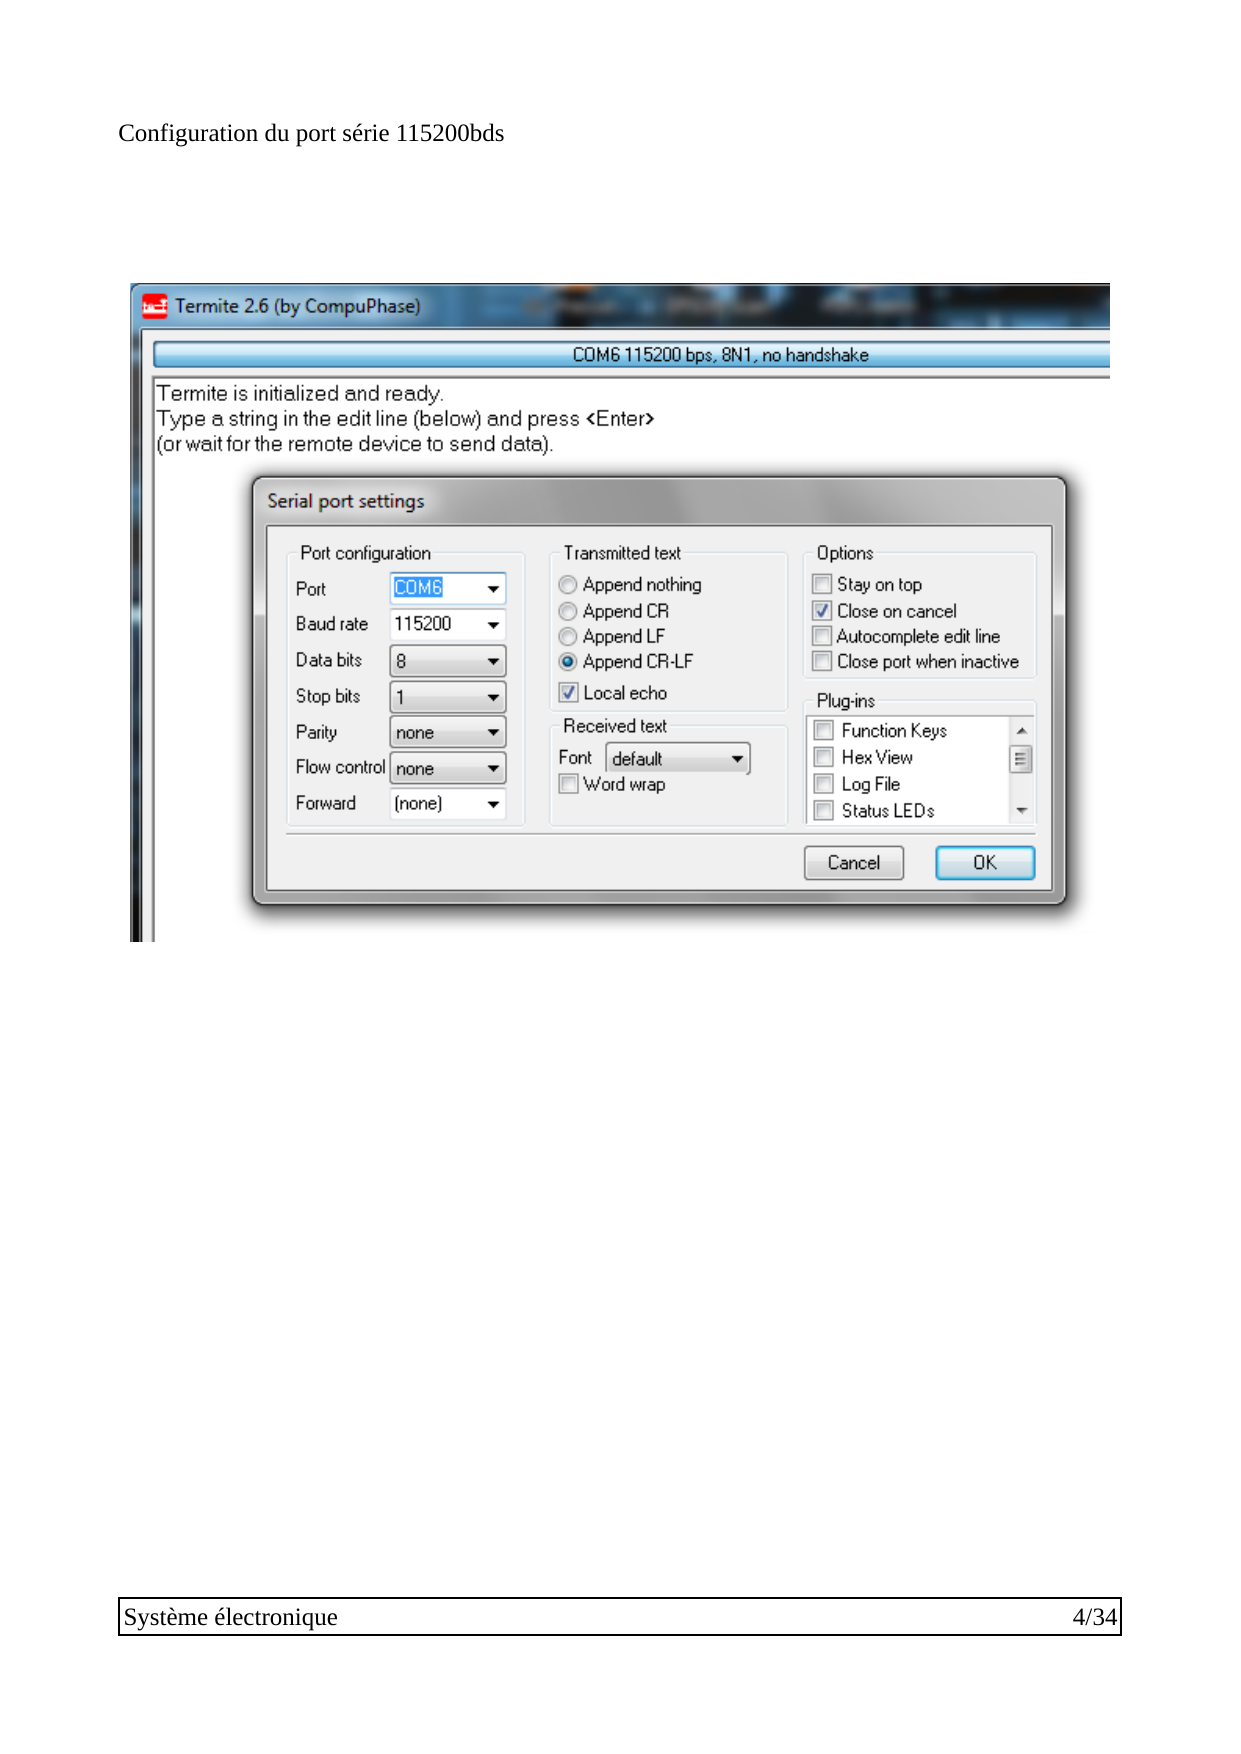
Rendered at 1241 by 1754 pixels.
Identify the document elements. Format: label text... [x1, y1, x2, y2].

text Configuration du port série 115200bds [118, 118, 1122, 147]
